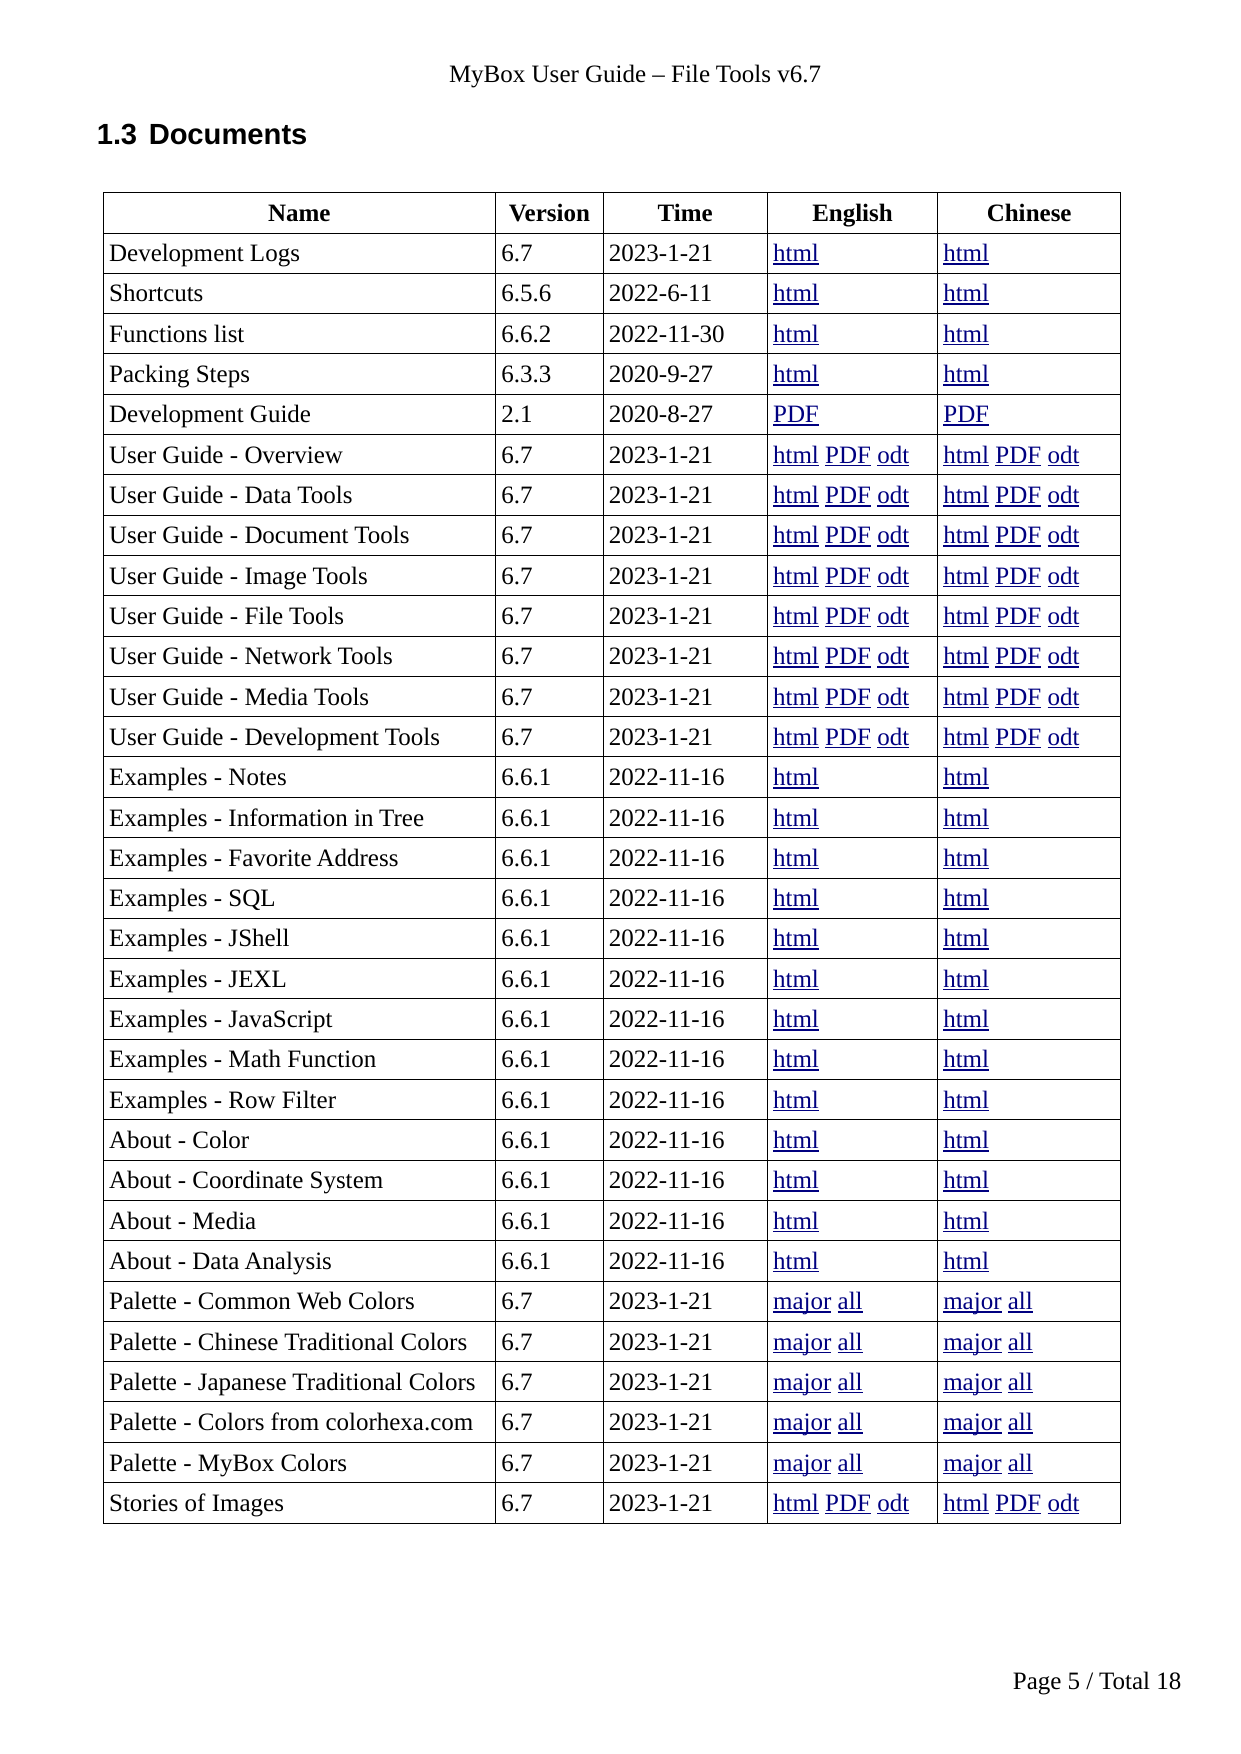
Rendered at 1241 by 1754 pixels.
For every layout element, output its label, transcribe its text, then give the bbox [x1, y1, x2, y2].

table_cell User Guide - Image Tools [104, 556, 495, 595]
table_cell Palette - Colors from colorhexa.com [104, 1402, 495, 1442]
table_cell major all [768, 1322, 937, 1361]
table_cell User Guide - Development Tools [104, 717, 495, 756]
table_cell User Guide - Document Tools [104, 516, 495, 555]
table_cell major all [768, 1443, 937, 1482]
table_cell html [938, 1201, 1120, 1240]
table_cell 6.7 [496, 435, 603, 474]
table_cell PDF [768, 395, 937, 434]
table_cell User Guide - Data Tools [104, 475, 495, 514]
table_cell About - Coordinate System [104, 1161, 495, 1200]
table_cell major all [768, 1402, 937, 1442]
table_cell About - Data Analysis [104, 1241, 495, 1281]
table_cell Examples - Information in Tree [104, 798, 495, 837]
table_cell Palette - Japanese Traditional Colors [104, 1362, 495, 1401]
table_cell 6.6.1 [496, 919, 603, 958]
table_cell major all [938, 1282, 1120, 1321]
table_cell Examples - SQL [104, 879, 495, 918]
table_cell html PDF odt [938, 596, 1120, 636]
table_header English [768, 193, 937, 232]
table_cell Shortcuts [104, 274, 495, 313]
table_cell major all [938, 1402, 1120, 1442]
table_cell 2023-1-21 [604, 1322, 767, 1361]
table_cell 6.7 [496, 516, 603, 555]
table_cell html [938, 1161, 1120, 1200]
table_cell Packing Steps [104, 354, 495, 394]
table_cell 6.6.1 [496, 1241, 603, 1281]
table_cell 2023-1-21 [604, 556, 767, 595]
table_cell html PDF odt [938, 1483, 1120, 1522]
table_cell html [938, 838, 1120, 877]
table_cell User Guide - Media Tools [104, 677, 495, 716]
table_cell Examples - JEXL [104, 959, 495, 998]
table_cell Palette - MyBox Colors [104, 1443, 495, 1482]
table_cell html [768, 879, 937, 918]
table_cell 2023-1-21 [604, 475, 767, 514]
table_cell Palette - Chinese Traditional Colors [104, 1322, 495, 1361]
table_cell 2022-11-16 [604, 1120, 767, 1159]
table_cell Examples - Notes [104, 757, 495, 797]
table_cell Examples - Favorite Address [104, 838, 495, 877]
table_cell Palette - Common Web Colors [104, 1282, 495, 1321]
table_cell html PDF odt [768, 596, 937, 636]
table_cell 2023-1-21 [604, 717, 767, 756]
table_cell html [938, 919, 1120, 958]
table_cell Development Logs [104, 234, 495, 273]
table_cell 2023-1-21 [604, 1362, 767, 1401]
table_cell major all [938, 1322, 1120, 1361]
table_cell 6.6.1 [496, 838, 603, 877]
table_cell html [768, 1241, 937, 1281]
table_cell html [938, 999, 1120, 1039]
table_header Time [604, 193, 767, 232]
table_cell 6.6.1 [496, 1120, 603, 1159]
table_cell 2022-11-16 [604, 959, 767, 998]
table_cell 2023-1-21 [604, 637, 767, 676]
table_cell html [768, 919, 937, 958]
table_cell 2022-11-16 [604, 879, 767, 918]
table_cell Functions list [104, 314, 495, 353]
table_cell 6.7 [496, 637, 603, 676]
table_cell html PDF odt [938, 516, 1120, 555]
table_cell 6.3.3 [496, 354, 603, 394]
table_cell html [768, 354, 937, 394]
table_cell 6.6.1 [496, 1201, 603, 1240]
table_cell html [768, 757, 937, 797]
table_cell 2023-1-21 [604, 1282, 767, 1321]
table_cell Stories of Images [104, 1483, 495, 1522]
table_cell 6.5.6 [496, 274, 603, 313]
table_cell html [768, 1040, 937, 1079]
table_cell html PDF odt [938, 677, 1120, 716]
table_cell 2023-1-21 [604, 234, 767, 273]
table_cell html [768, 838, 937, 877]
table_cell 2023-1-21 [604, 1483, 767, 1522]
table_cell Examples - JShell [104, 919, 495, 958]
table_cell User Guide - File Tools [104, 596, 495, 636]
table_cell html [938, 1241, 1120, 1281]
table_cell 6.7 [496, 596, 603, 636]
table_cell html [938, 1080, 1120, 1119]
table_cell 2023-1-21 [604, 435, 767, 474]
table_cell 2022-11-16 [604, 1201, 767, 1240]
table_cell html [768, 1161, 937, 1200]
table_cell html PDF odt [768, 435, 937, 474]
table_cell 2023-1-21 [604, 1443, 767, 1482]
table_cell 2022-6-11 [604, 274, 767, 313]
table_cell html PDF odt [768, 637, 937, 676]
table_cell html [768, 274, 937, 313]
table_cell 6.6.1 [496, 798, 603, 837]
table_cell html [938, 274, 1120, 313]
table_cell html [938, 234, 1120, 273]
table_cell 6.6.1 [496, 757, 603, 797]
table_cell 6.7 [496, 1322, 603, 1361]
table_cell html PDF odt [768, 677, 937, 716]
table_cell User Guide - Network Tools [104, 637, 495, 676]
table_header Version [496, 193, 603, 232]
table_cell 2022-11-16 [604, 838, 767, 877]
table_cell html [938, 798, 1120, 837]
table_cell major all [938, 1443, 1120, 1482]
table_cell 6.6.1 [496, 879, 603, 918]
table_cell html PDF odt [938, 717, 1120, 756]
table_cell Examples - JavaScript [104, 999, 495, 1039]
table_cell html [938, 1040, 1120, 1079]
table_cell 2023-1-21 [604, 516, 767, 555]
table_cell 6.7 [496, 1443, 603, 1482]
table_cell Development Guide [104, 395, 495, 434]
table_cell html [938, 757, 1120, 797]
table_cell major all [768, 1362, 937, 1401]
table_cell html PDF odt [938, 637, 1120, 676]
table_cell 6.6.1 [496, 1040, 603, 1079]
table_cell 2022-11-16 [604, 798, 767, 837]
subtitle Documents [88, 117, 1181, 151]
table_cell html PDF odt [768, 475, 937, 514]
table_cell html PDF odt [938, 475, 1120, 514]
table_cell PDF [938, 395, 1120, 434]
table_cell 6.6.1 [496, 999, 603, 1039]
table_cell html [768, 959, 937, 998]
table_cell 2022-11-16 [604, 1241, 767, 1281]
table_cell html PDF odt [938, 435, 1120, 474]
table_cell html [768, 314, 937, 353]
table_cell html [938, 354, 1120, 394]
table_cell 6.7 [496, 1282, 603, 1321]
table_cell 6.7 [496, 1362, 603, 1401]
table_cell 2.1 [496, 395, 603, 434]
table_cell html [938, 879, 1120, 918]
table_cell 6.7 [496, 475, 603, 514]
table_cell 6.7 [496, 677, 603, 716]
table_cell 6.6.1 [496, 1161, 603, 1200]
table_cell 2023-1-21 [604, 596, 767, 636]
table_cell 2023-1-21 [604, 1402, 767, 1442]
table_cell 2022-11-16 [604, 757, 767, 797]
table_cell html PDF odt [768, 516, 937, 555]
table_cell html [938, 1120, 1120, 1159]
table_header Chinese [938, 193, 1120, 232]
table_cell Examples - Row Filter [104, 1080, 495, 1119]
table_cell 6.6.1 [496, 959, 603, 998]
table_cell html PDF odt [768, 1483, 937, 1522]
table_cell html [768, 1080, 937, 1119]
table_cell 2022-11-16 [604, 919, 767, 958]
table_cell html [768, 234, 937, 273]
table_cell 2020-8-27 [604, 395, 767, 434]
table_cell 2022-11-30 [604, 314, 767, 353]
table_cell 2023-1-21 [604, 677, 767, 716]
table_cell 6.7 [496, 556, 603, 595]
table_cell 2022-11-16 [604, 1161, 767, 1200]
table_cell 2020-9-27 [604, 354, 767, 394]
table_cell html [938, 959, 1120, 998]
table_cell 6.7 [496, 234, 603, 273]
table_cell html PDF odt [938, 556, 1120, 595]
table_cell html [768, 798, 937, 837]
table_header Name [104, 193, 495, 232]
table_cell major all [768, 1282, 937, 1321]
table_cell major all [938, 1362, 1120, 1401]
table_cell html [768, 1120, 937, 1159]
table_cell Examples - Math Function [104, 1040, 495, 1079]
table_cell 6.7 [496, 1483, 603, 1522]
table_cell 6.7 [496, 1402, 603, 1442]
table_cell User Guide - Overview [104, 435, 495, 474]
table_cell html PDF odt [768, 556, 937, 595]
table_cell 2022-11-16 [604, 1080, 767, 1119]
table_cell html [768, 999, 937, 1039]
table_cell About - Media [104, 1201, 495, 1240]
table_cell 2022-11-16 [604, 1040, 767, 1079]
table_cell 6.7 [496, 717, 603, 756]
table_cell html [938, 314, 1120, 353]
table_cell html [768, 1201, 937, 1240]
table_cell 6.6.2 [496, 314, 603, 353]
table_cell 6.6.1 [496, 1080, 603, 1119]
table_cell 2022-11-16 [604, 999, 767, 1039]
table_cell About - Color [104, 1120, 495, 1159]
table_cell html PDF odt [768, 717, 937, 756]
